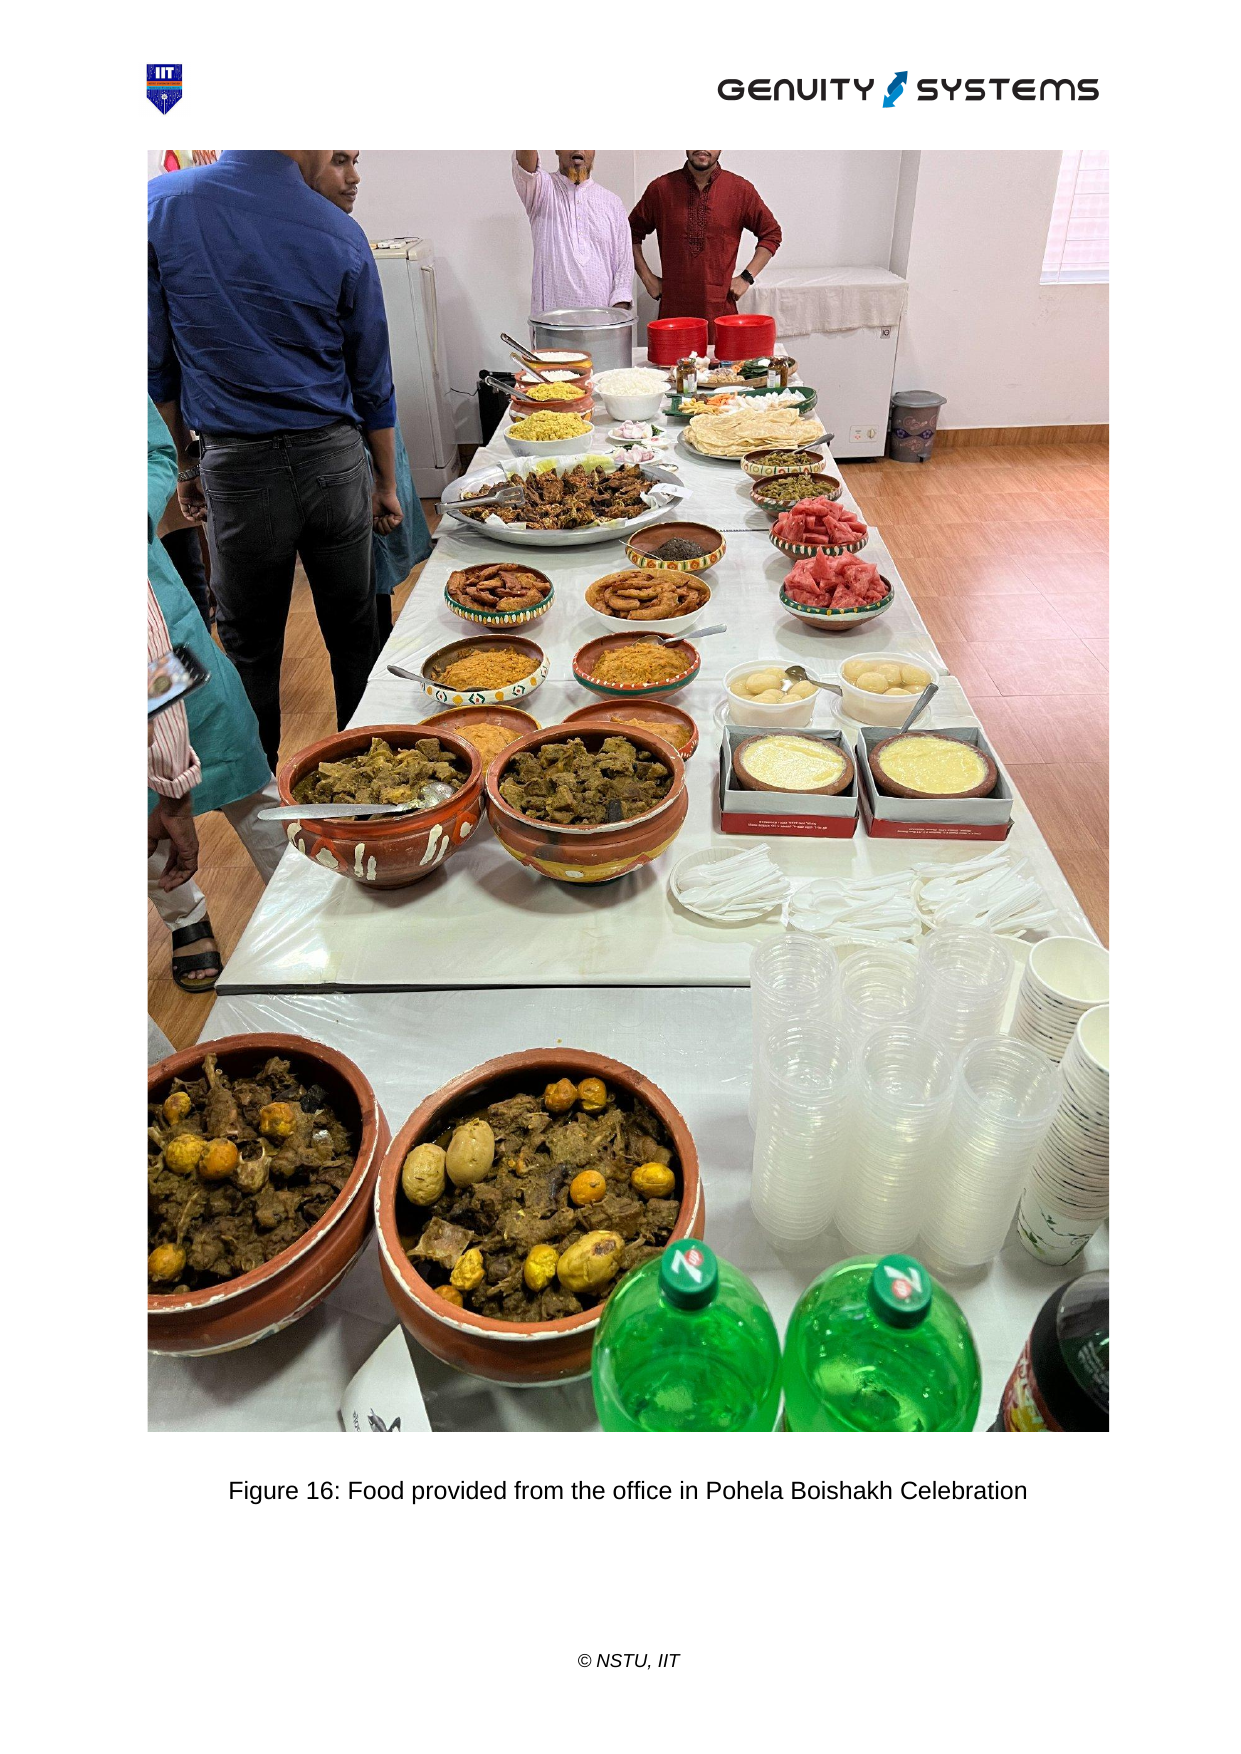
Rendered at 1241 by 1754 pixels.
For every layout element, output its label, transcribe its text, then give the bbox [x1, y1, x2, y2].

picture [714, 70, 1101, 108]
picture [147, 150, 1110, 1432]
text Figure 16: Food provided from the office in Pohela Boishakh Celebration [103, 1476, 1153, 1505]
picture [137, 62, 192, 117]
